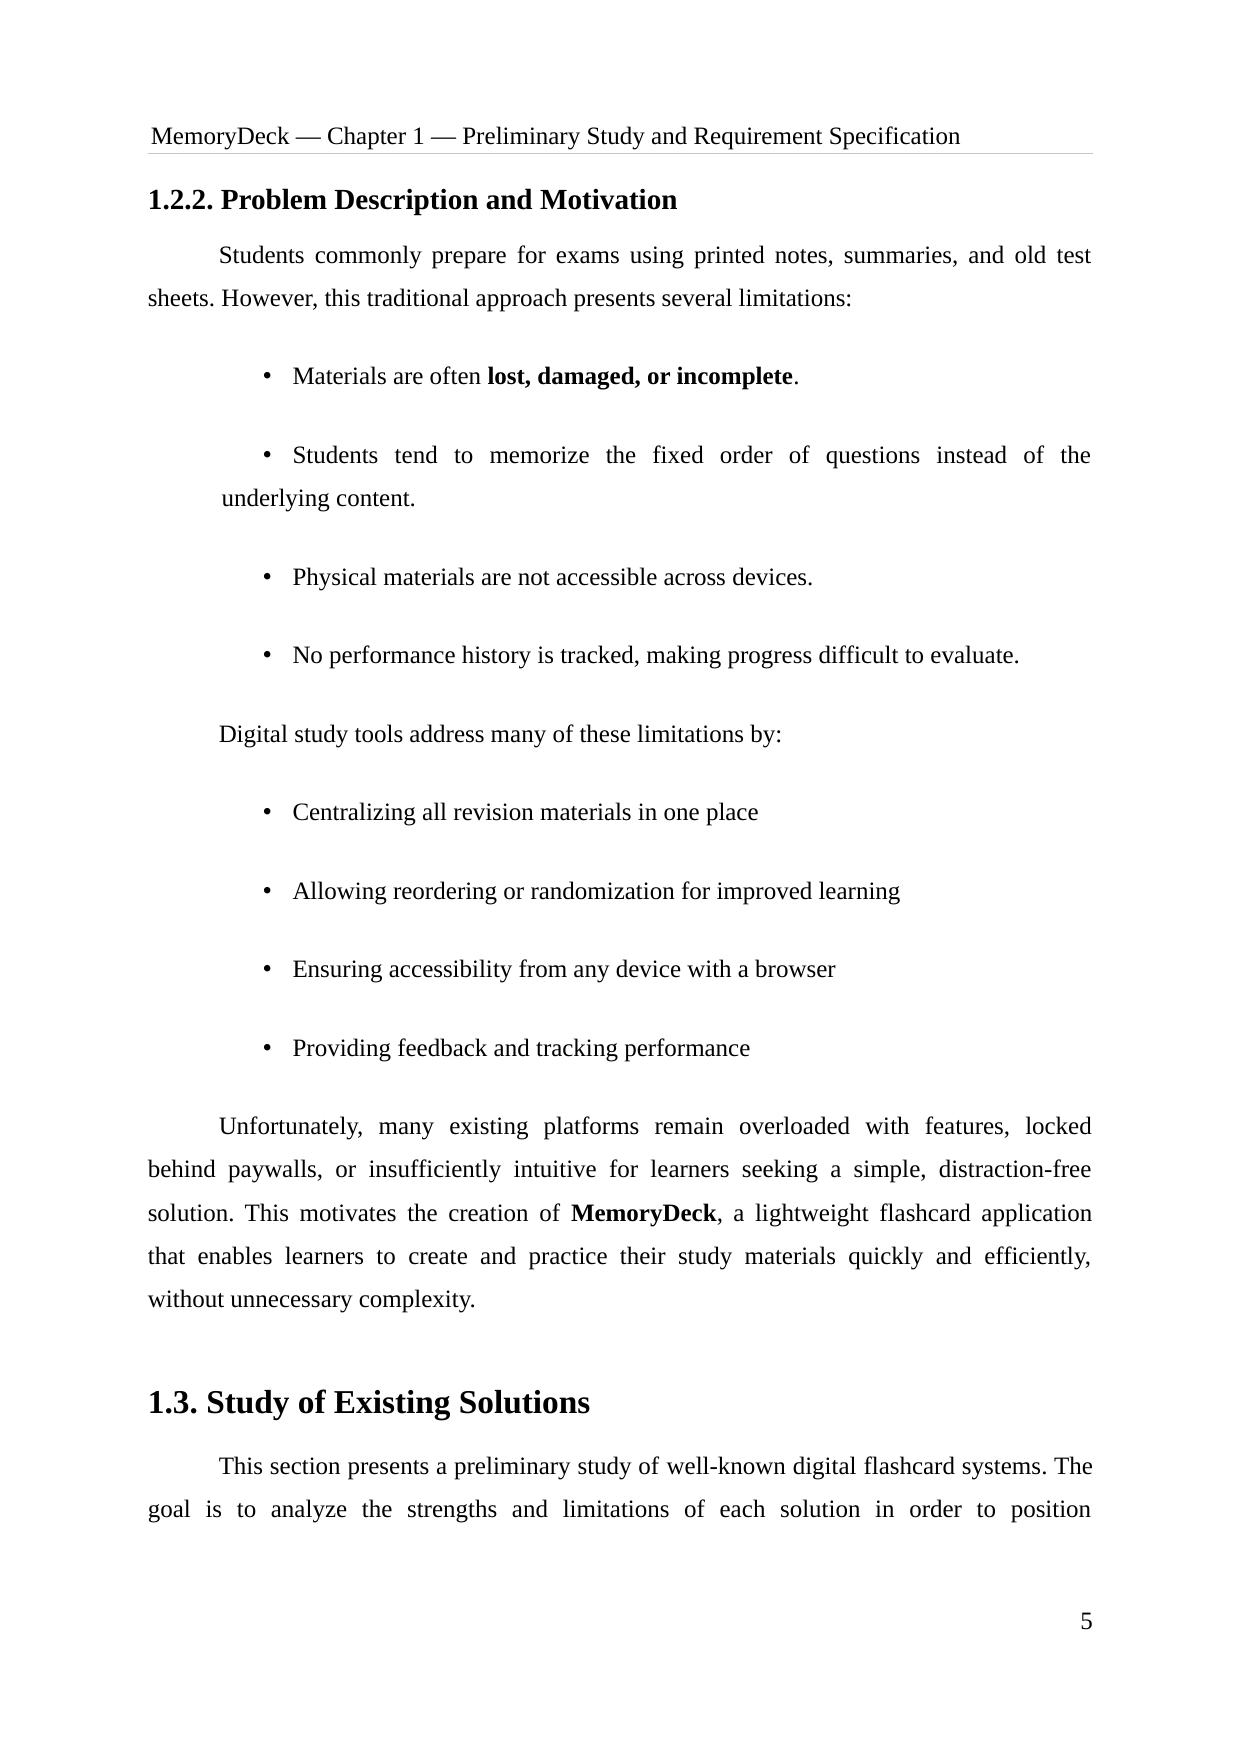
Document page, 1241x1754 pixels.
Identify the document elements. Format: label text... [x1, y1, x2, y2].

text Unfortunately, many existing platforms remain overloaded with features, locked behind paywalls, or insufficiently intuitive for learners seeking a simple, distraction-free solution. This motivates the creation of MemoryDeck, a lightweight flashcard application that enables learners to create and practice their study materials quickly and efficiently, without unnecessary complexity. [148, 1111, 1093, 1313]
text Digital study tools address many of these limitations by: [148, 719, 1093, 747]
list Materials are often lost, damaged, or incomplete. [192, 361, 1093, 390]
list Ensuring accessibility from any device with a browser [192, 954, 1093, 983]
list Physical materials are not accessible across devices. [192, 562, 1093, 590]
list Allowing reordering or randomization for improved learning [192, 876, 1093, 904]
subtitle 1.3. Study of Existing Solutions [148, 1382, 1093, 1421]
text This section presents a preliminary study of well-known digital flashcard systems. The goal is to analyze the strengths and limitations of each solution in order to position [148, 1451, 1093, 1523]
list Centralizing all revision materials in one place [192, 797, 1093, 826]
list No performance history is tracked, making progress difficult to evaluate. [192, 640, 1093, 669]
text Students commonly prepare for exams using printed notes, summaries, and old test sheets. However, this traditional approach presents several limitations: [148, 240, 1093, 312]
list Providing feedback and tracking performance [192, 1033, 1093, 1062]
list Students tend to memorize the fixed order of questions instead of the underlying content. [192, 440, 1093, 512]
subtitle 1.2.2. Problem Description and Motivation [148, 182, 1093, 216]
